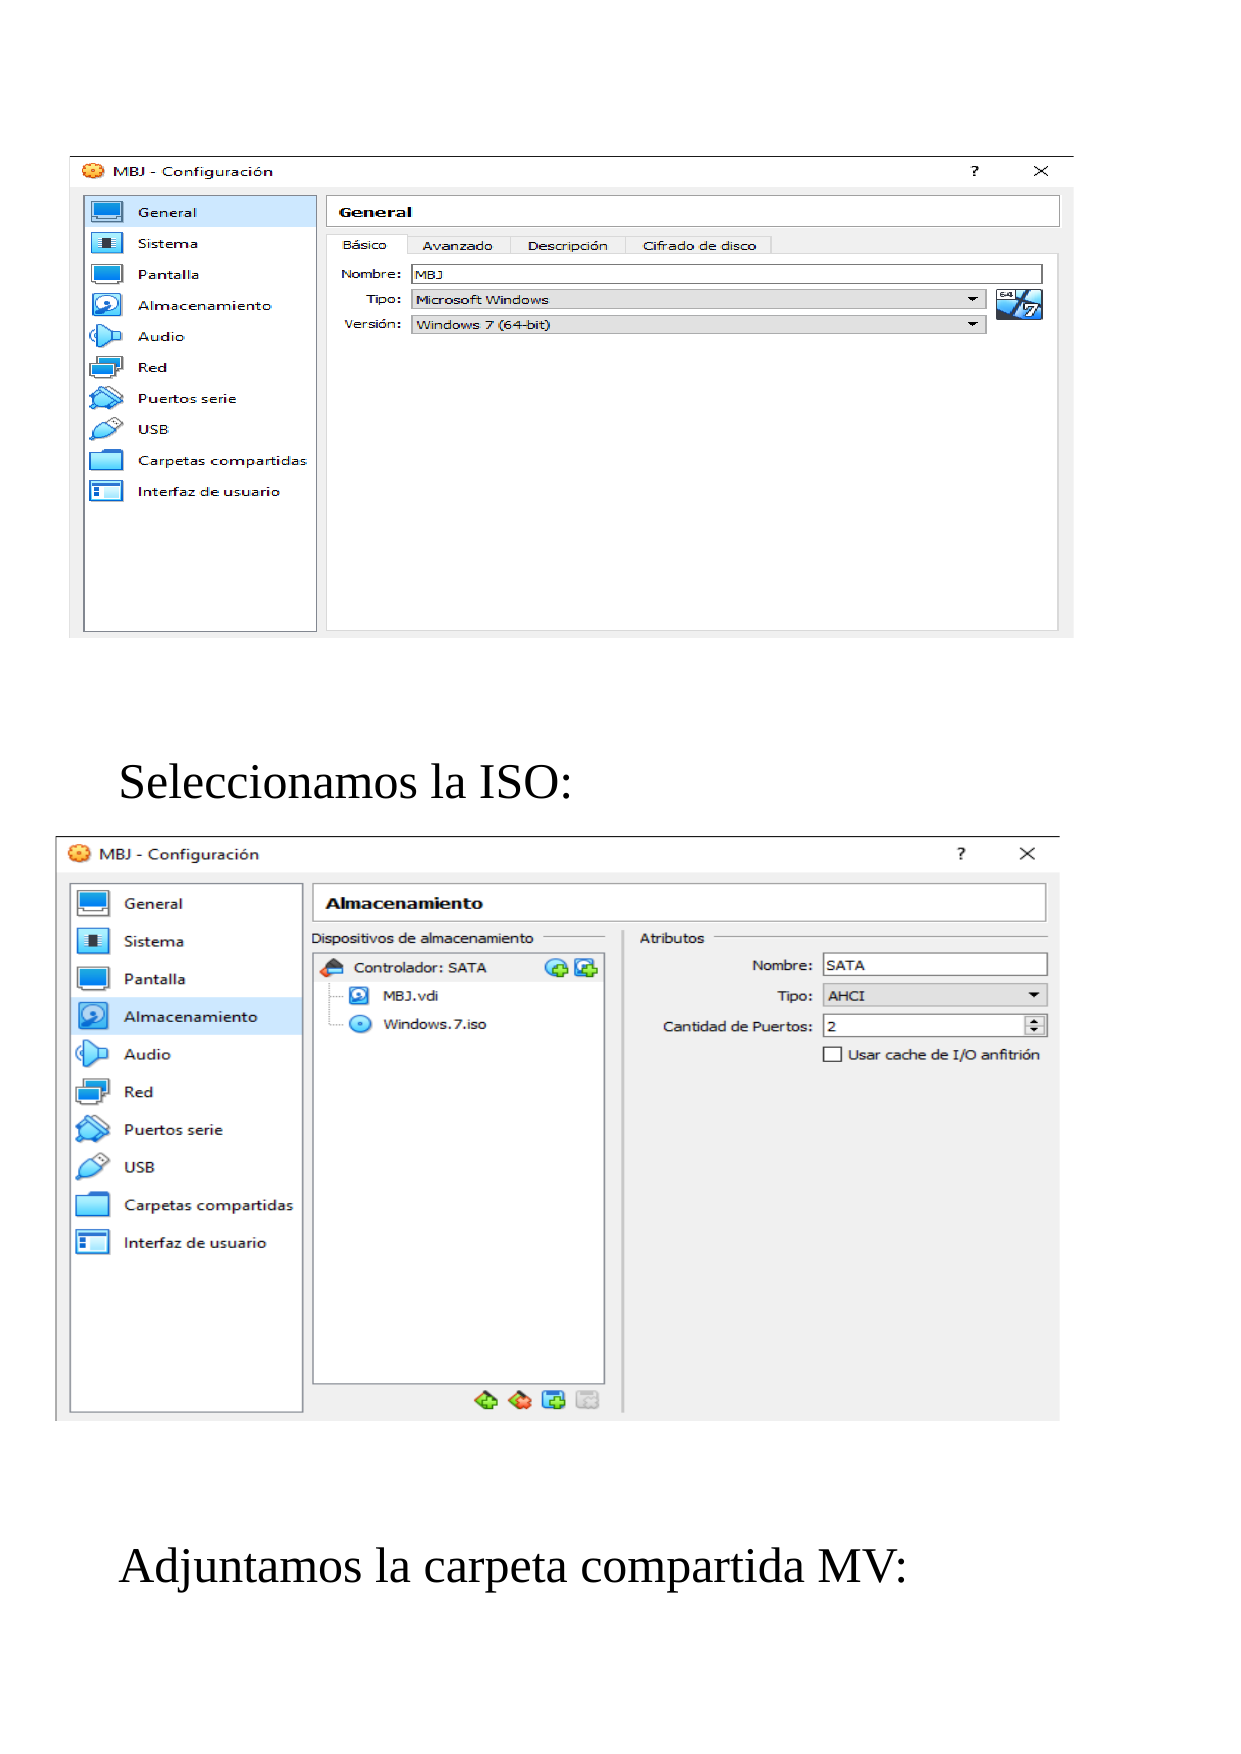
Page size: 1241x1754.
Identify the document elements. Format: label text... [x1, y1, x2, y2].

text Adjuntamos la carpeta compartida MV: [118, 1536, 1122, 1593]
picture [55, 836, 1060, 1421]
picture [69, 156, 1074, 638]
text Seleccionamos la ISO: [118, 752, 1122, 810]
